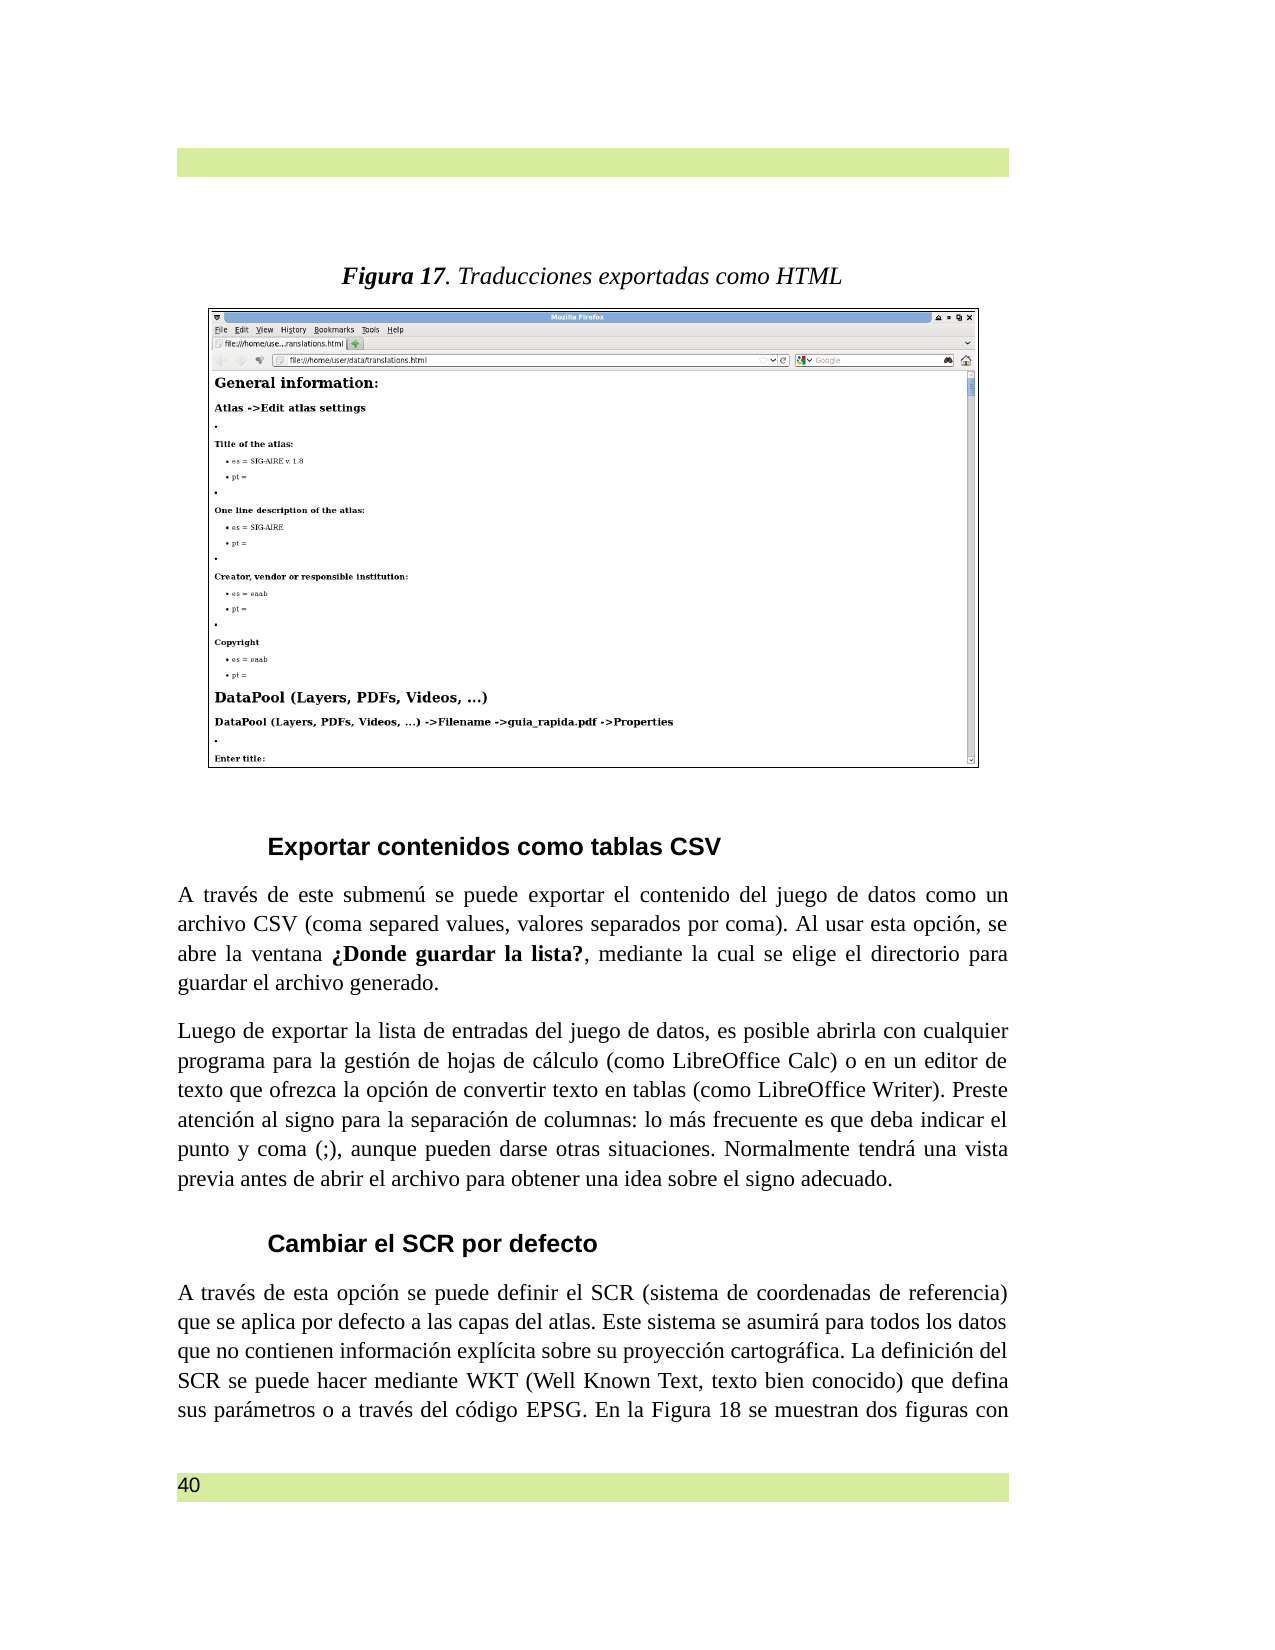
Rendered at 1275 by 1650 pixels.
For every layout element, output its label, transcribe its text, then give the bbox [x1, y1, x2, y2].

text A través de este submenú se puede exportar el contenido del juego de datos como un archivo CSV (coma separed values, valores separados por coma). Al usar esta opción, se abre la ventana ¿Donde guardar la lista?, mediante la cual se elige el directorio para guardar el archivo generado. [177, 879, 1009, 997]
text Luego de exportar la lista de entradas del juego de datos, es posible abrirla con cualquier programa para la gestión de hojas de cálculo (como LibreOffice Calc) o en un editor de texto que ofrezca la opción de convertir texto en tablas (como LibreOffice Writer). Preste atención al signo para la separación de columnas: lo más frecuente es que deba indicar el punto y coma (;), aunque pueden darse otras situaciones. Normalmente tendrá una vista previa antes de abrir el archivo para obtener una idea sobre el signo adecuado. [177, 1015, 1009, 1192]
subtitle Exportar contenidos como tablas CSV [177, 832, 1009, 860]
subtitle Cambiar el SCR por defecto [177, 1229, 1009, 1258]
text Figura 17. Traducciones exportadas como HTML [177, 261, 1009, 290]
picture [211, 311, 975, 764]
text A través de esta opción se puede definir el SCR (sistema de coordenadas de referencia) que se aplica por defecto a las capas del atlas. Este sistema se asumirá para todos los datos que no contienen información explícita sobre su proyección cartográfica. La definición del SCR se puede hacer mediante WKT (Well Known Text, texto bien conocido) que defina sus parámetros o a través del código EPSG. En la Figura 18 se muestran dos figuras con [177, 1276, 1009, 1424]
